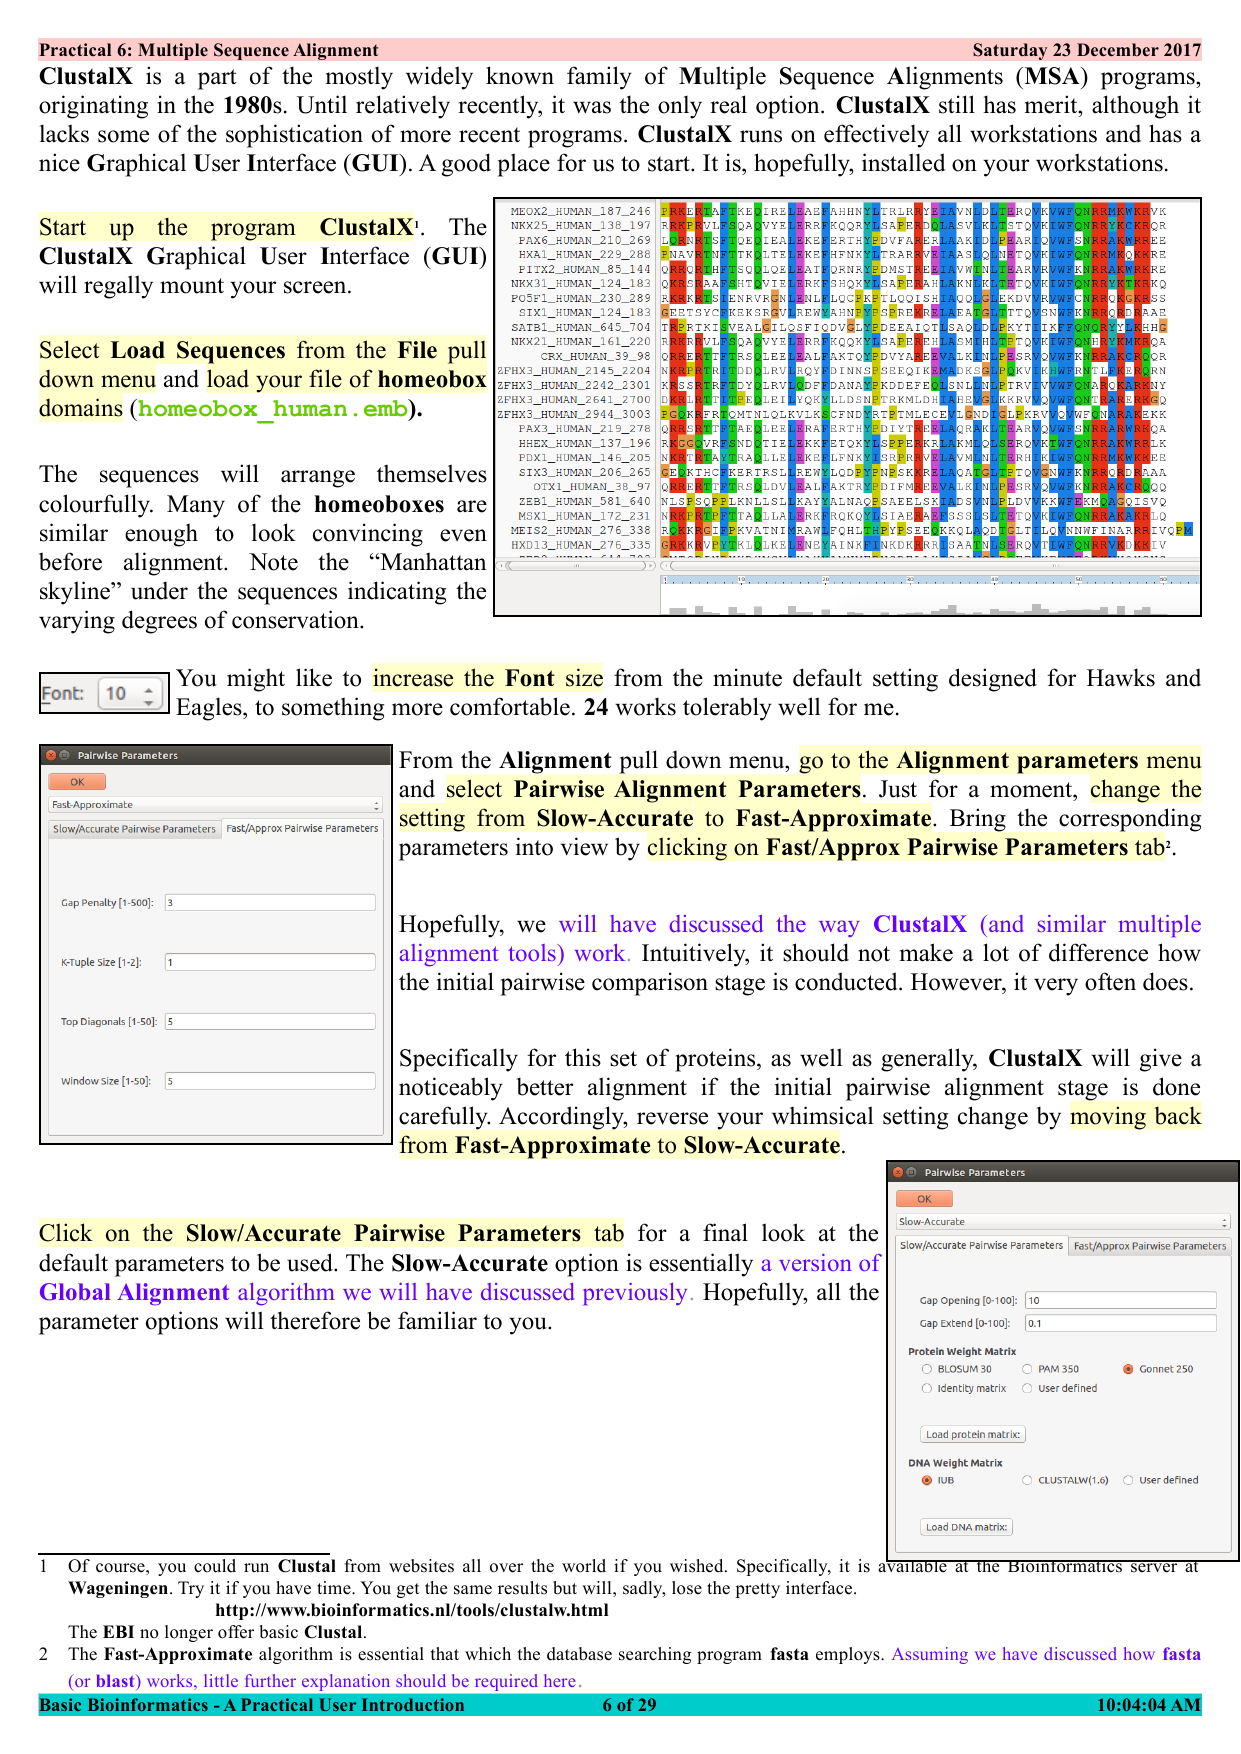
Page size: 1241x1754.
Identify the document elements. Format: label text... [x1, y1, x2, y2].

picture [41, 746, 391, 1143]
picture [888, 1162, 1238, 1560]
text ClustalX is a part of the mostly widely known family of Multiple Sequence Alignments (MSA) programs, originating in the 1980s. Until relatively recently, it was the only real option. ClustalX still has merit, although it lacks some of the sophistication of more recent programs. ClustalX runs on effectively all workstations and has a nice Graphical User Interface (GUI). A good place for us to start. It is, hopefully, installed on your workstations. [38, 61, 1202, 177]
text Specifically for this set of proteins, as well as generally, ClustalX will give a noticeably better alignment if the initial pairwise alignment stage is done carefully. Accordingly, reverse your whimsical setting change by moving back from Fast-Approximate to Slow-Accurate. [38, 1043, 1202, 1159]
text Select Load Sequences from the File pull down menu and load your file of homeobox domains (homeobox_human.emb). [38, 335, 493, 424]
text Start up the program ClustalX. The ClustalX Graphical User Interface (GUI) will regally mount your screen. [38, 212, 493, 299]
text You might like to increase the Font size from the minute default setting designed for Hawks and Eagles, to something more comfortable. 24 works tolerably well for me. [38, 663, 1202, 721]
text http://www.bioinformatics.nl/tools/clustalw.html [215, 1598, 1202, 1620]
picture [41, 674, 168, 712]
text Of course, you could run Clustal from websites all over the world if you wished. Specifically, it is available at the Bioinformatics server at Wageningen. Try it if you have time. You get the same results but will, sadly, lose the pretty interface. [38, 1554, 1202, 1598]
text The EBI no longer offer basic Clustal. [38, 1620, 1202, 1642]
text The Fast-Approximate algorithm is essential that which the database searching program fasta employs. Assuming we have discussed how fasta (or blast) works, little further explanation should be required here. [38, 1642, 1202, 1693]
text The sequences will arrange themselves colourfully. Many of the homeoboxes are similar enough to look convincing even before alignment. Note the “Manhattan skyline” under the sequences indicating the varying degrees of conservation. [38, 459, 1202, 634]
text From the Alignment pull down menu, go to the Alignment parameters menu and select Pairwise Alignment Parameters. Just for a moment, change the setting from Slow-Accurate to Fast-Approximate. Bring the corresponding parameters into view by clicking on Fast/Approx Pairwise Parameters tab. [393, 745, 1202, 861]
picture [495, 199, 1200, 615]
text Hopefully, we will have discussed the way ClustalX (and similar multiple alignment tools) work. Intuitively, it should not make a lot of difference how the initial pairwise comparison stage is conducted. However, it very often does. [393, 908, 1202, 996]
text Click on the Slow/Accurate Pairwise Parameters tab for a final look at the default parameters to be used. The Slow-Accurate option is essentially a version of Global Alignment algorithm we will have discussed previously. Hopefully, all the parameter options will therefore be familiar to you. [38, 1218, 886, 1334]
